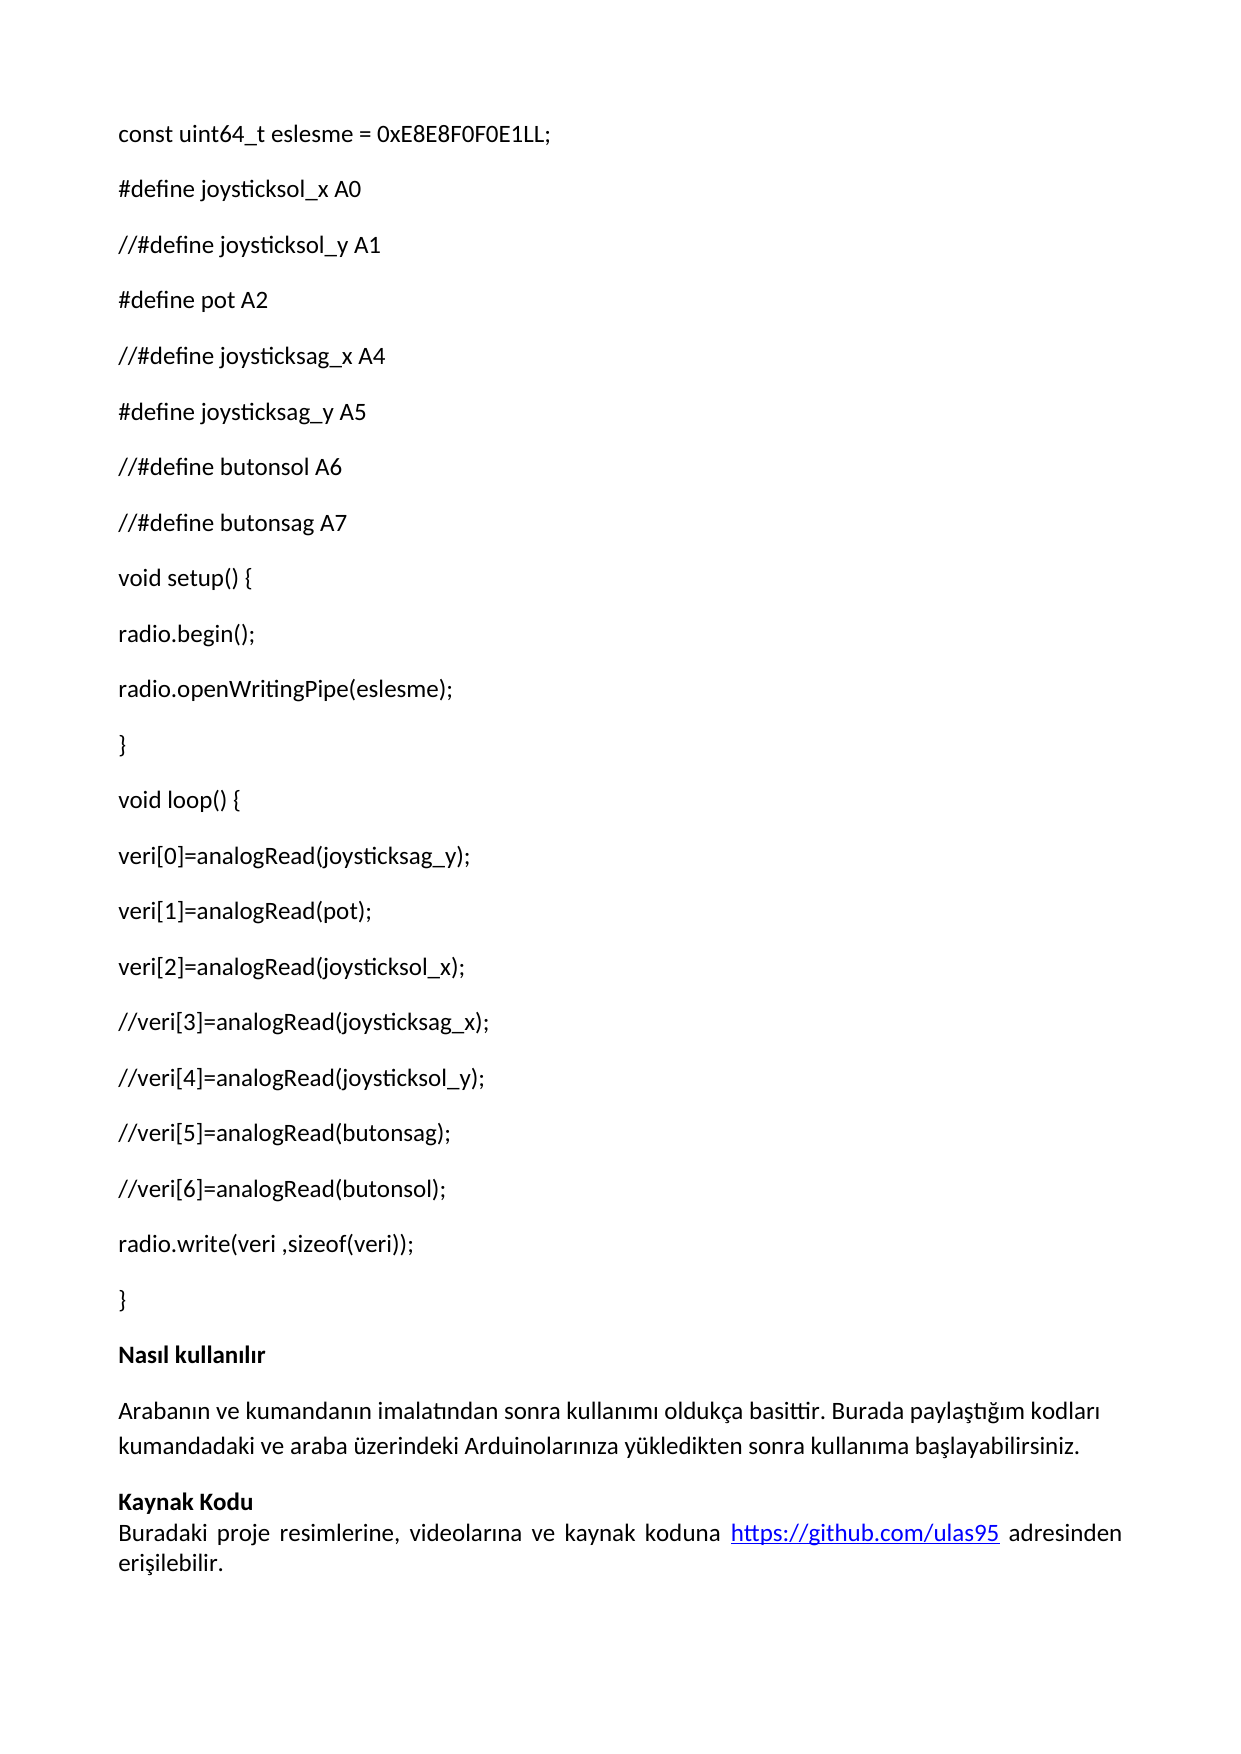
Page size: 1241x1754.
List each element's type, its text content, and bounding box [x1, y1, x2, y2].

text //#define butonsol A6 [118, 451, 1122, 482]
text //veri[5]=analogRead(butonsag); [118, 1117, 1122, 1148]
text veri[0]=analogRead(joysticksag_y); [118, 840, 1122, 870]
text void loop() { [118, 784, 1122, 815]
text //veri[3]=analogRead(joysticksag_x); [118, 1006, 1122, 1037]
text #define pot A2 [118, 285, 1122, 315]
text } [118, 1284, 1122, 1314]
text #define joysticksag_y A5 [118, 396, 1122, 426]
text radio.openWritingPipe(eslesme); [118, 673, 1122, 704]
text Nasıl kullanılır [118, 1339, 1122, 1370]
text Kaynak Kodu [118, 1486, 1122, 1517]
text //#define butonsag A7 [118, 507, 1122, 537]
text //veri[6]=analogRead(butonsol); [118, 1173, 1122, 1203]
text //#define joysticksol_y A1 [118, 229, 1122, 260]
text veri[1]=analogRead(pot); [118, 895, 1122, 926]
text //veri[4]=analogRead(joysticksol_y); [118, 1062, 1122, 1092]
text const uint64_t eslesme = 0xE8E8F0F0E1LL; [118, 118, 1122, 149]
text void setup() { [118, 562, 1122, 593]
text } [118, 729, 1122, 759]
text radio.begin(); [118, 618, 1122, 648]
text radio.write(veri ,sizeof(veri)); [118, 1228, 1122, 1259]
text //#define joysticksag_x A4 [118, 340, 1122, 371]
text Buradaki proje resimlerine, videolarına ve kaynak koduna https://github.com/ulas95 adresinden erişilebilir. [118, 1517, 1122, 1578]
text Arabanın ve kumandanın imalatından sonra kullanımı oldukça basittir. Burada paylaştığım kodları kumandadaki ve araba üzerindeki Arduinolarınıza yükledikten sonra kullanıma başlayabilirsiniz. [118, 1395, 1122, 1461]
text veri[2]=analogRead(joysticksol_x); [118, 951, 1122, 981]
text #define joysticksol_x A0 [118, 174, 1122, 204]
